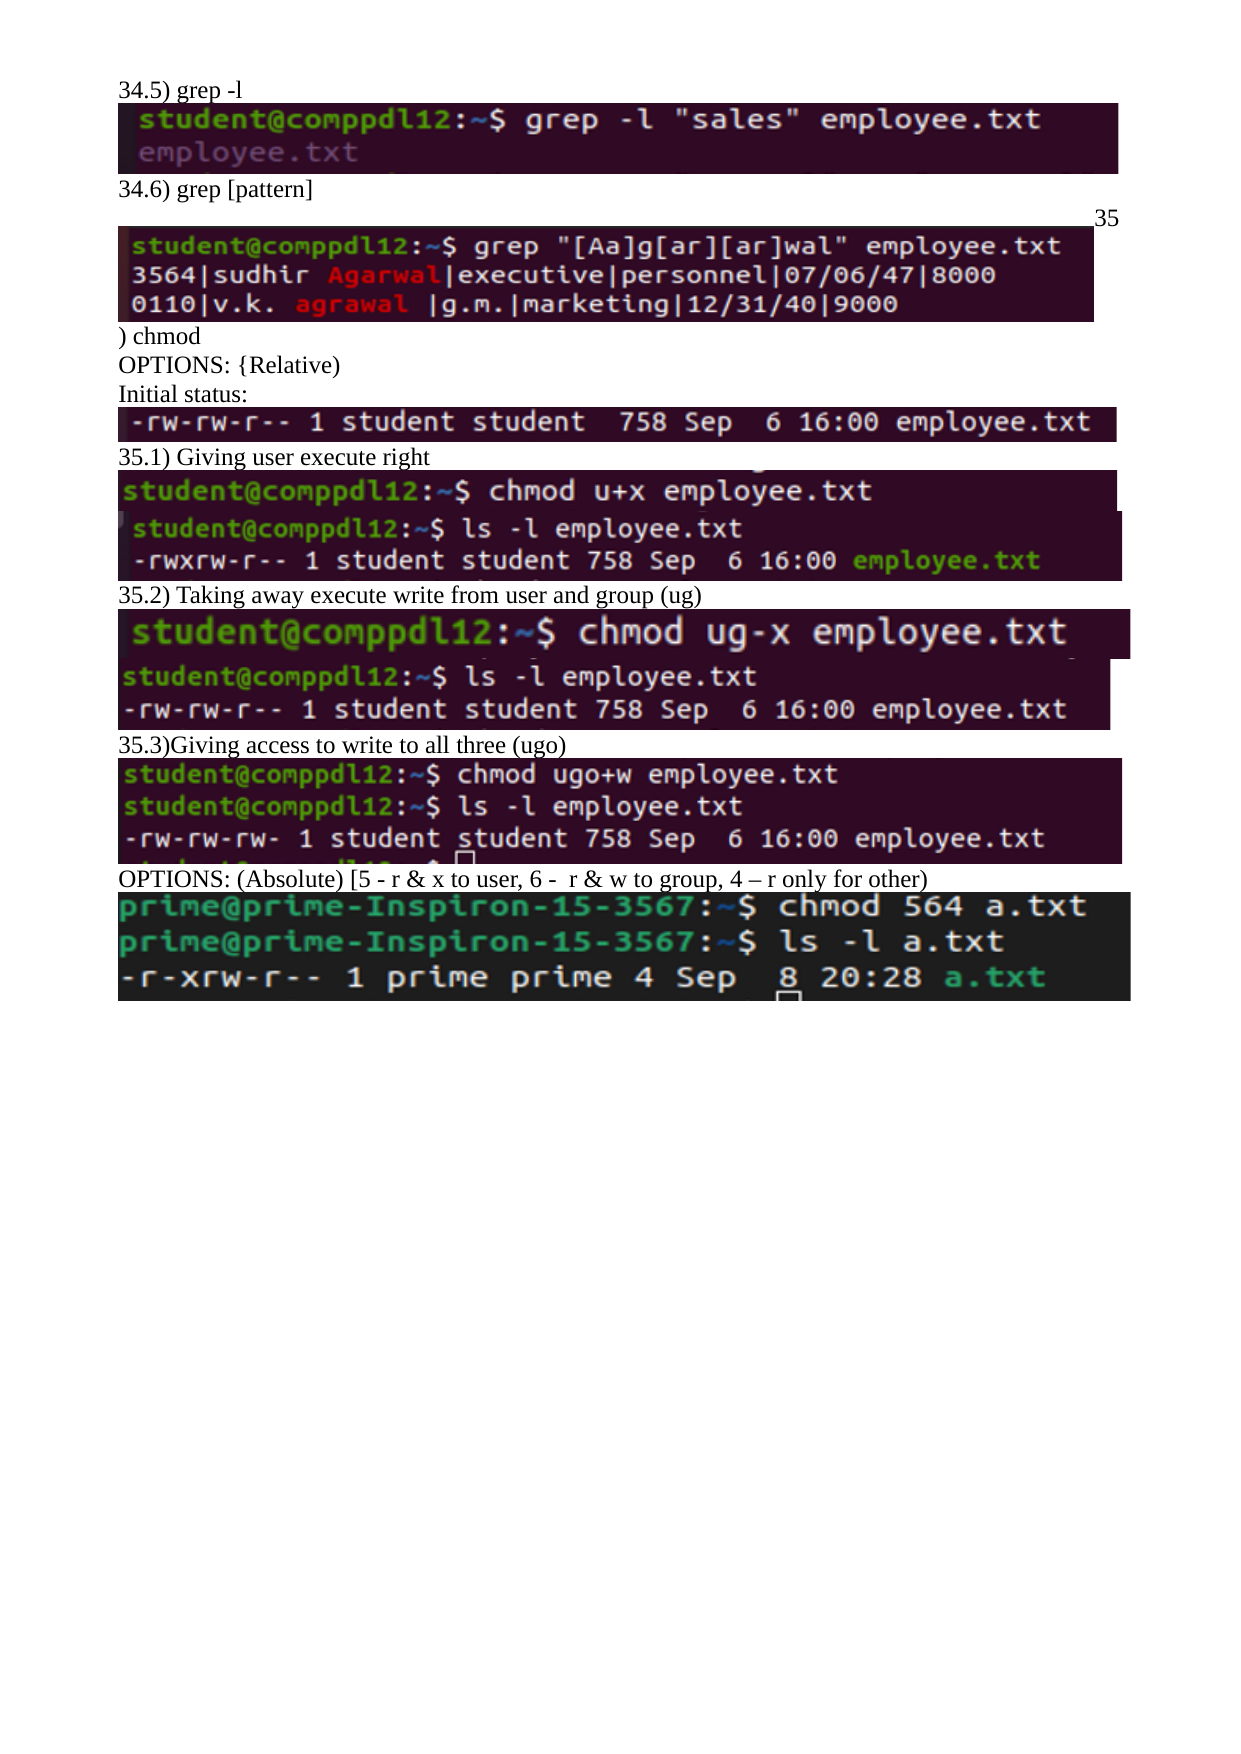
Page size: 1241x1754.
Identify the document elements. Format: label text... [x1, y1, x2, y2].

text 35.1) Giving user execute right [118, 442, 1122, 471]
text OPTIONS: {Relative) [118, 350, 1122, 379]
text Initial status: [118, 379, 1122, 407]
text 34.5) grep -l [118, 75, 1122, 104]
text 35.3)Giving access to write to all three (ugo) [118, 730, 1122, 758]
text 35) chmod [118, 203, 1122, 350]
text 35.2) Taking away execute write from user and group (ug) [118, 581, 1122, 609]
text OPTIONS: (Absolute) [5 - r & x to user, 6 - r & w to group, 4 – r only for other) [118, 864, 1122, 892]
text 34.6) grep [pattern] [118, 174, 1122, 203]
